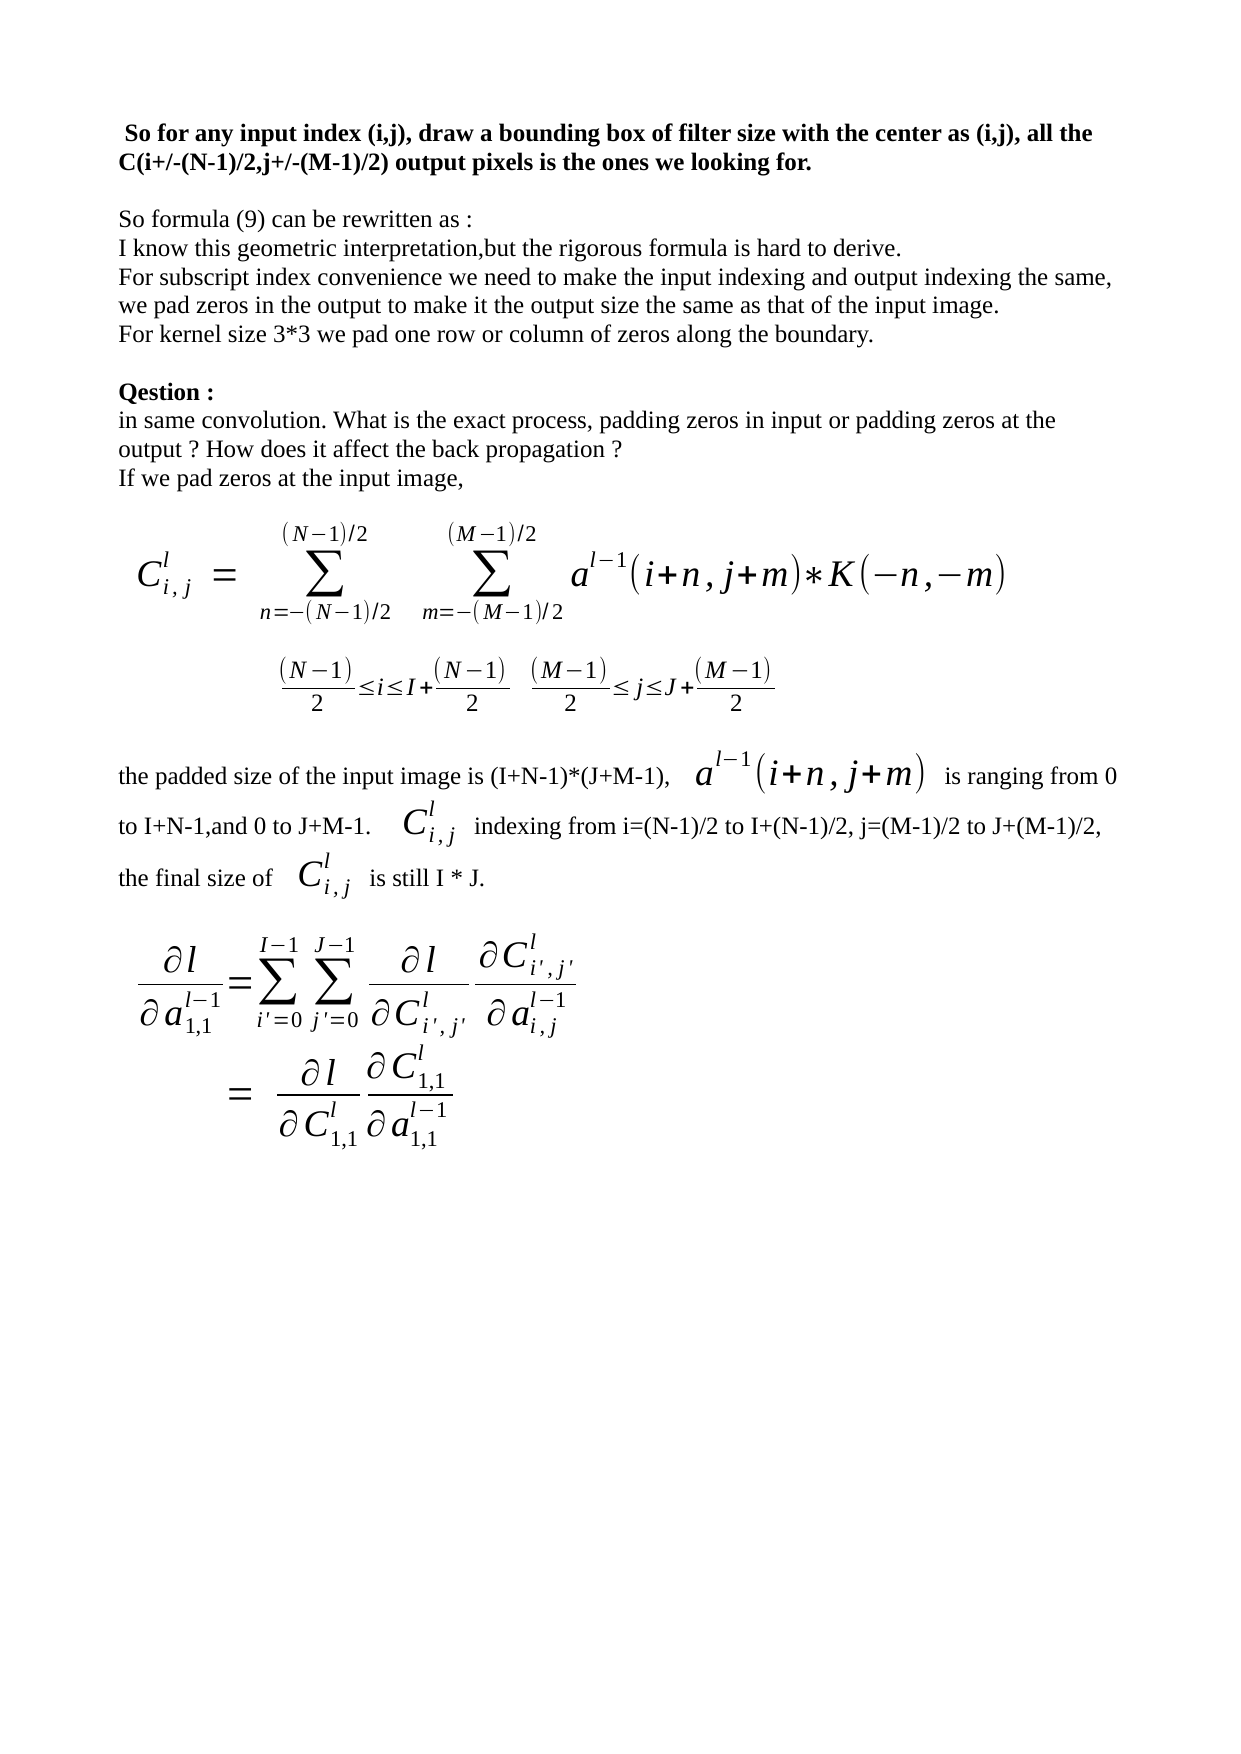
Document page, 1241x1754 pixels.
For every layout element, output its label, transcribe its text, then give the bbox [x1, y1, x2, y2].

text the padded size of the input image is (I+N-1)*(J+M-1), is ranging from 0 to I+N-1,and 0 to J+M-1. indexing from i=(N-1)/2 to I+(N-1)/2, j=(M-1)/2 to J+(M-1)/2, the final size of is still I * J. [118, 746, 1122, 900]
text in same convolution. What is the exact process, padding zeros in input or padding zeros at the output ? How does it affect the back propagation ? [118, 406, 1122, 463]
text So for any input index (i,j), draw a bounding box of filter size with the center as (i,j), all the C(i+/-(N-1)/2,j+/-(M-1)/2) output pixels is the ones we looking for. [118, 118, 1122, 176]
text If we pad zeros at the input image, [118, 463, 1122, 492]
text I know this geometric interpretation,but the rigorous formula is hard to derive. [118, 233, 1122, 262]
text Qestion : [118, 377, 1122, 406]
text For kernel size 3*3 we pad one row or column of zeros along the boundary. [118, 319, 1122, 348]
text For subscript index convenience we need to make the input indexing and output indexing the same, we pad zeros in the output to make it the output size the same as that of the input image. [118, 262, 1122, 319]
text So formula (9) can be rewritten as : [118, 204, 1122, 233]
